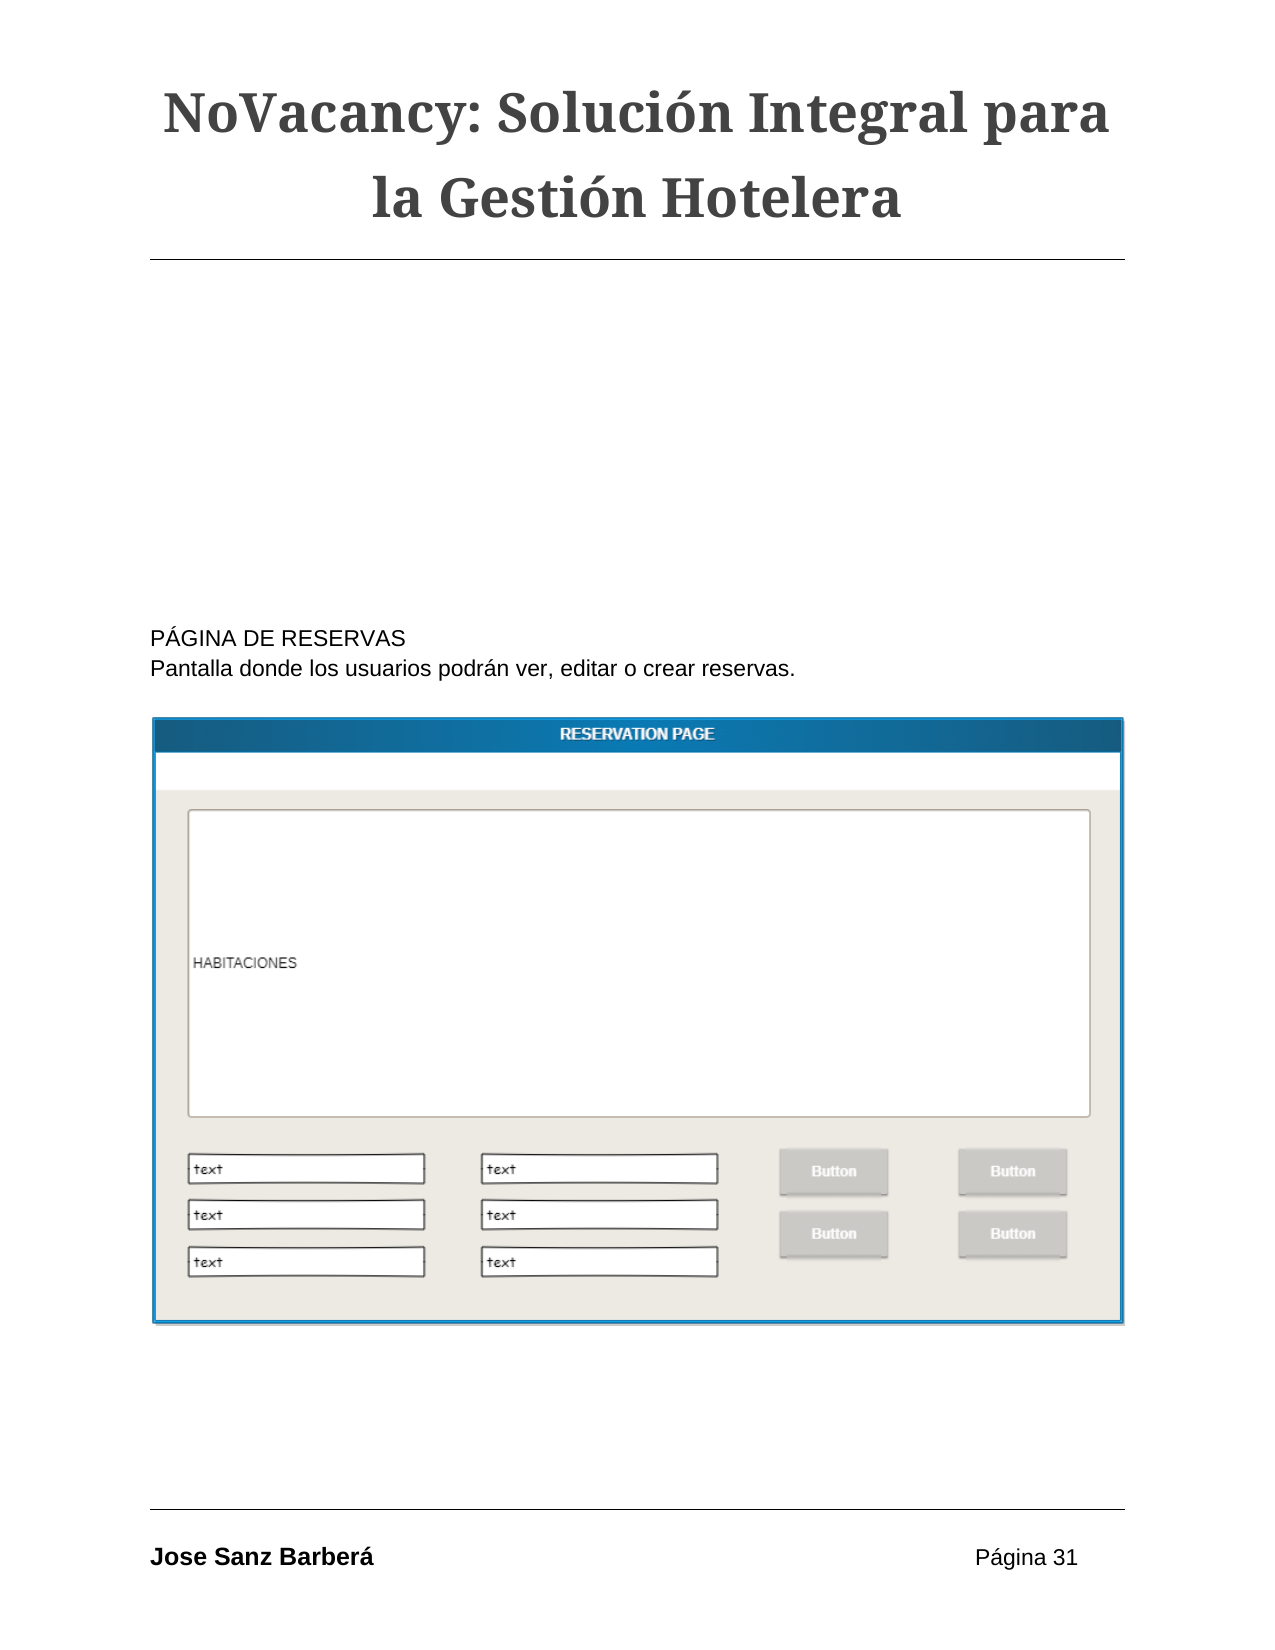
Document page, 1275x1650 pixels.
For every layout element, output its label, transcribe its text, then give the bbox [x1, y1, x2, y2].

text PÁGINA DE RESERVAS [150, 625, 1125, 651]
picture [150, 715, 1125, 1326]
text Pantalla donde los usuarios podrán ver, editar o crear reservas. [150, 655, 1125, 681]
